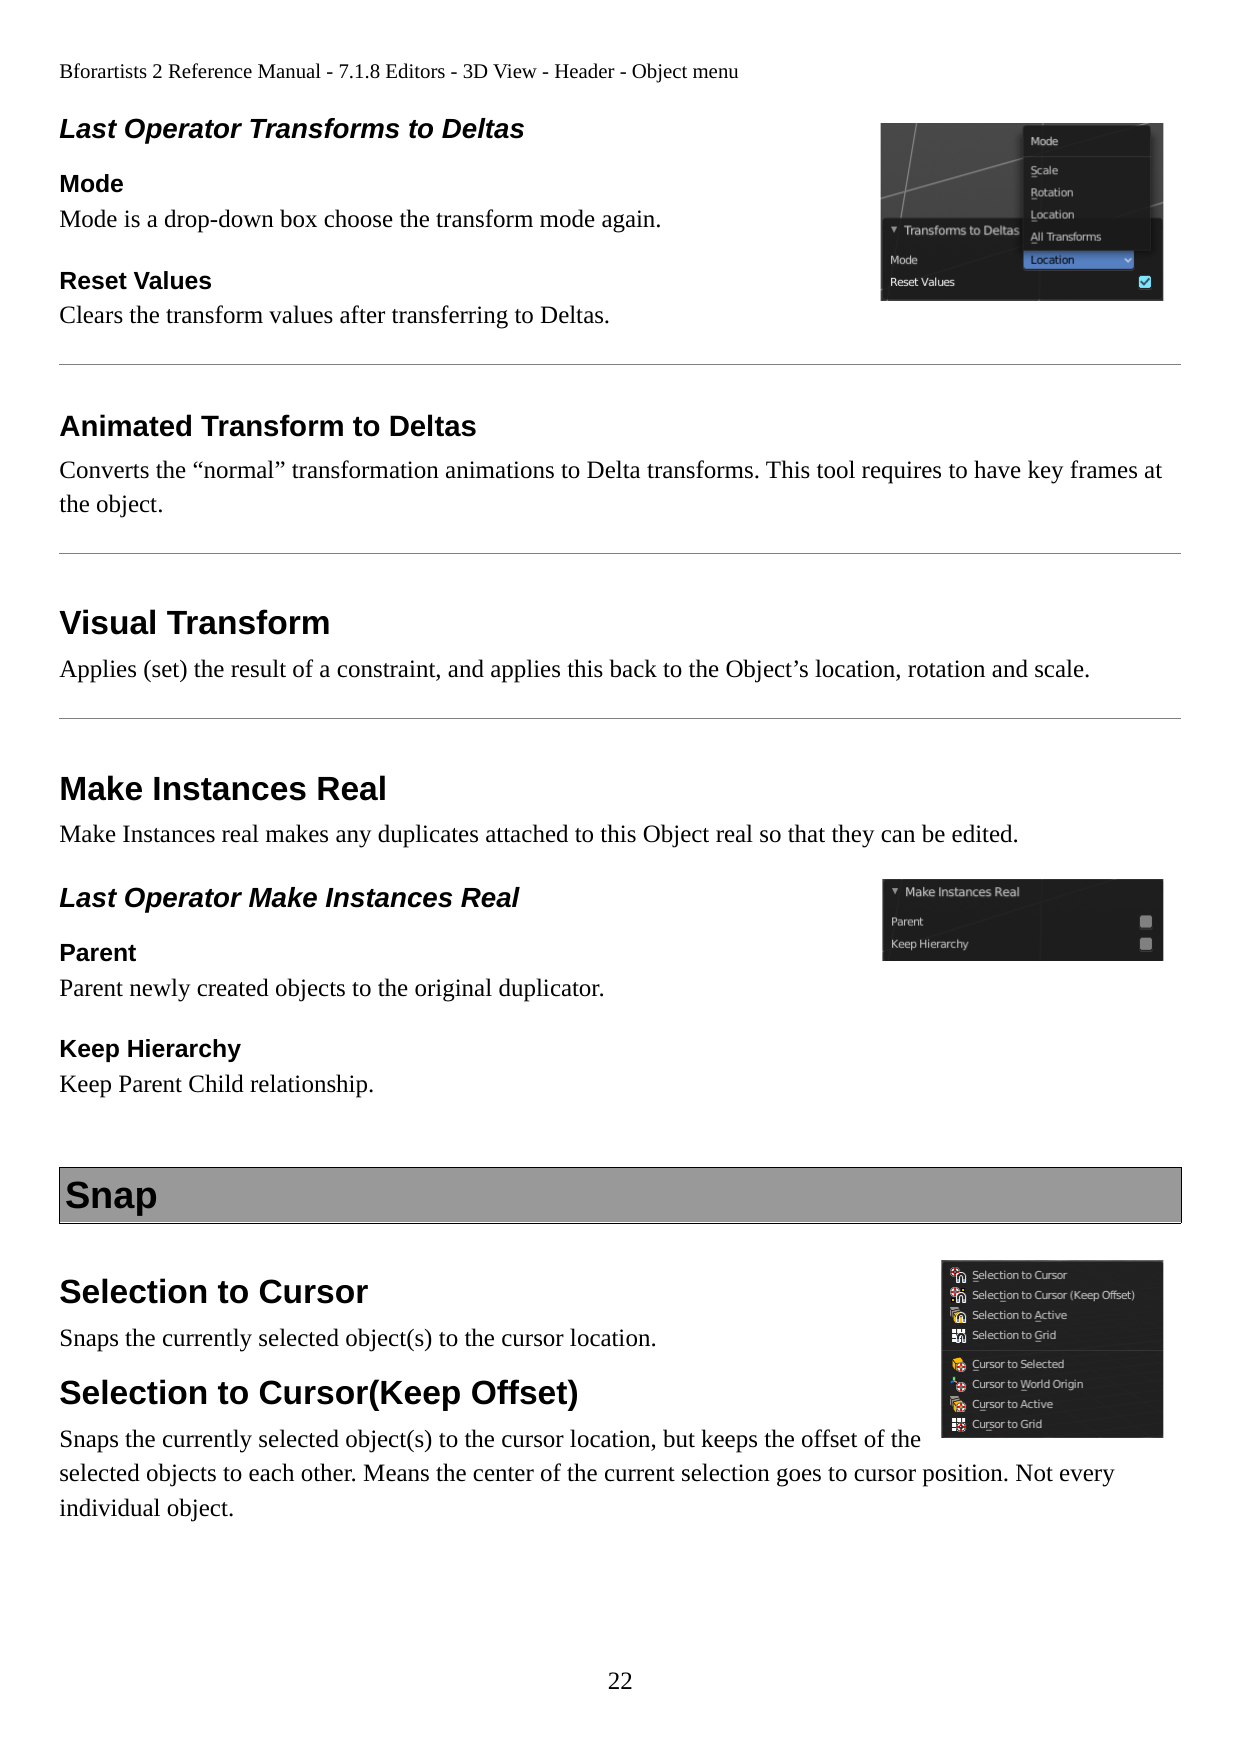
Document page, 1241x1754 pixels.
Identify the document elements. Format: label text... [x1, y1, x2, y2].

subtitle Last Operator Transforms to Deltas [59, 113, 1181, 144]
subtitle Parent [59, 938, 1181, 967]
subtitle Mode [59, 169, 880, 198]
text Keep Parent Child relationship. [59, 1069, 1181, 1098]
subtitle Visual Transform [59, 603, 1181, 642]
subtitle [1164, 1272, 1181, 1311]
subtitle [1164, 266, 1181, 294]
subtitle [1164, 169, 1181, 198]
subtitle Reset Values [59, 266, 880, 294]
text Clears the transform values after transferring to Deltas. [59, 301, 1181, 329]
subtitle Animated Transform to Deltas [59, 408, 1181, 442]
picture [882, 879, 1164, 961]
picture [941, 1260, 1164, 1438]
text Snaps the currently selected object(s) to the cursor location, but keeps the offset of the selected objects to each other. Means the center of the current selection goes to cursor position. Not every individual object. [59, 1424, 1181, 1522]
text Snaps the currently selected object(s) to the cursor location. [59, 1323, 941, 1352]
subtitle Last Operator Make Instances Real [59, 881, 882, 913]
subtitle Make Instances Real [59, 768, 1181, 807]
text Mode is a drop-down box choose the transform mode again. [59, 204, 880, 233]
text Applies (set) the result of a constraint, and applies this back to the Object’s location, rotation and scale. [59, 654, 1181, 683]
text Converts the “normal” transformation animations to Delta transforms. This tool requires to have key frames at the object. [59, 455, 1181, 518]
subtitle Selection to Cursor(Keep Offset) [59, 1373, 941, 1412]
text Parent newly created objects to the original duplicator. [59, 973, 1181, 1002]
table_header Snap [60, 1168, 1181, 1222]
subtitle [1164, 1373, 1181, 1412]
picture [880, 123, 1164, 301]
subtitle Selection to Cursor [59, 1272, 941, 1311]
subtitle Keep Hierarchy [59, 1034, 1181, 1063]
text Make Instances real makes any duplicates attached to this Object real so that they can be edited. [59, 819, 1181, 848]
